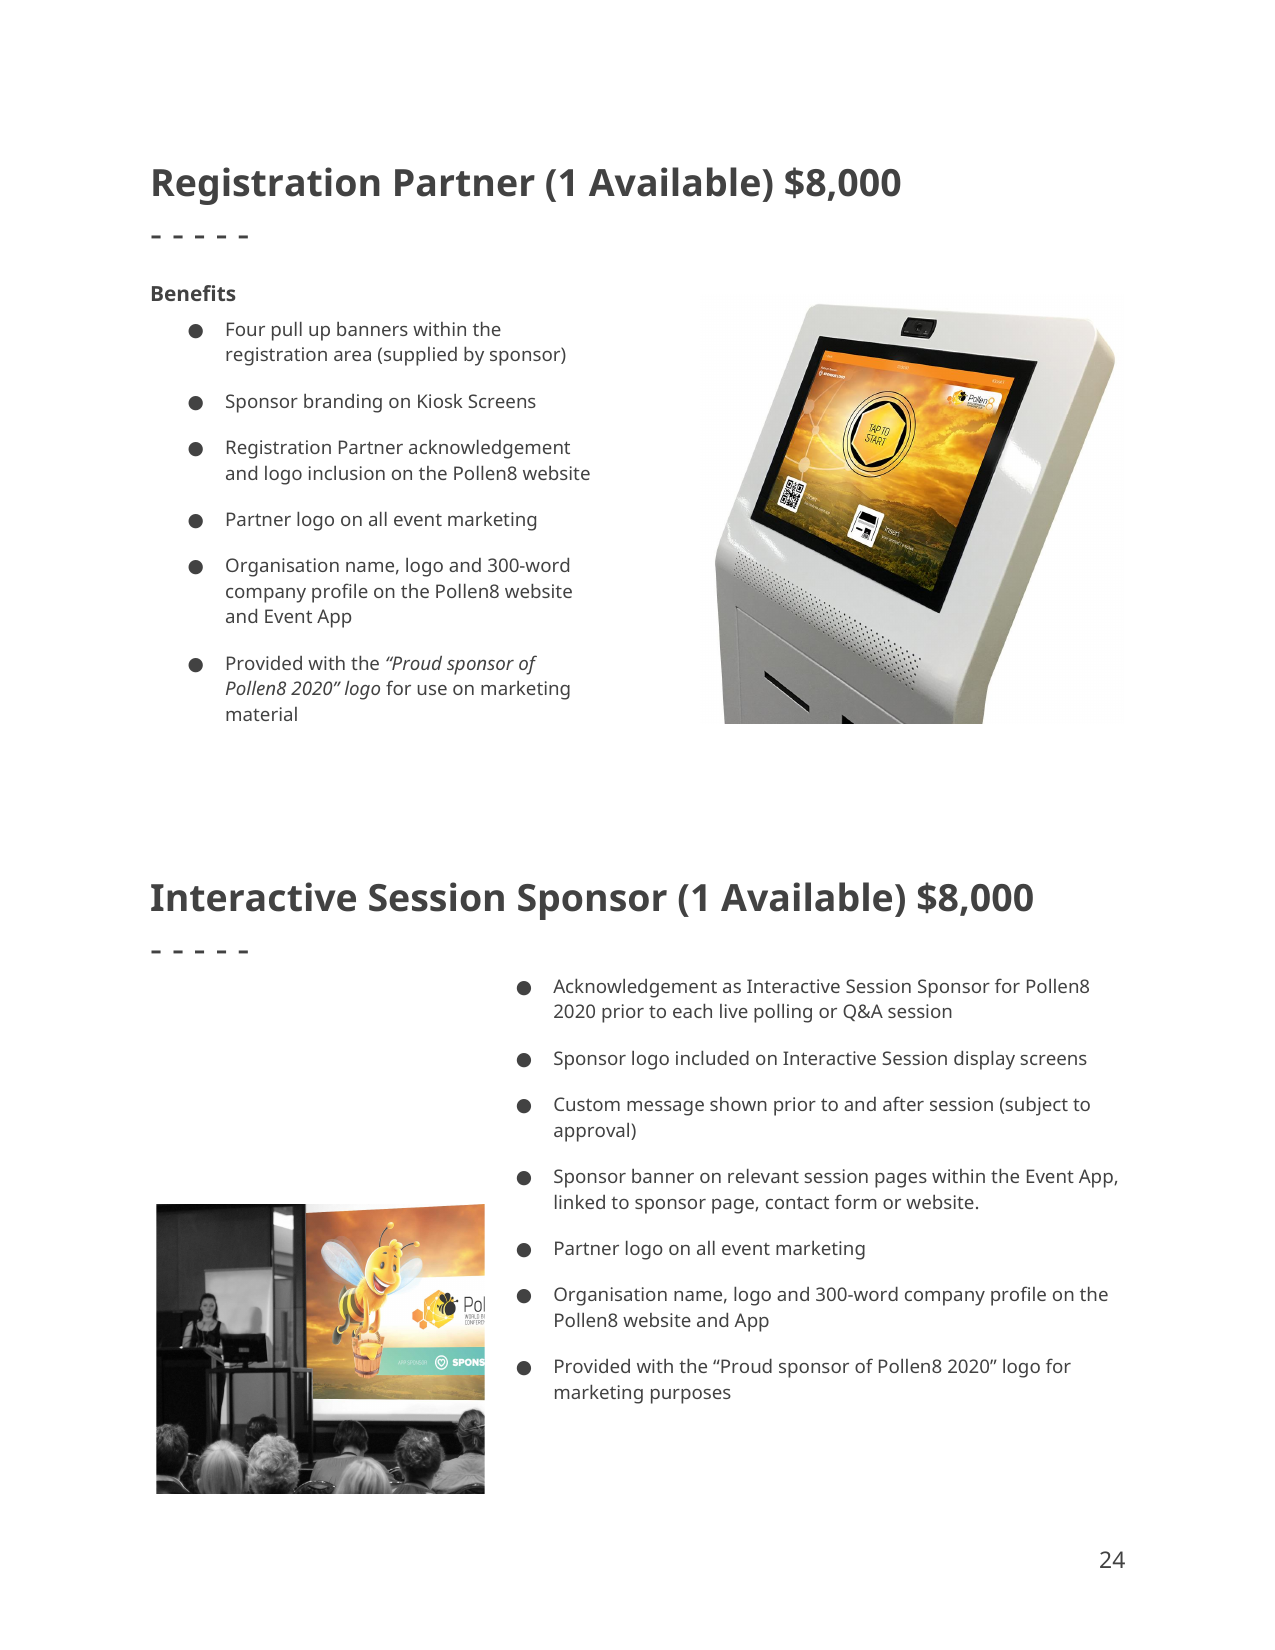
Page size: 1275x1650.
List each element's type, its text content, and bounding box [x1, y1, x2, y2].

list Sponsor banner on relevant session pages within the Event App, linked to sponsor page, contact form or website. [516, 1163, 1125, 1214]
list Provided with the “Proud sponsor of Pollen8 2020” logo for marketing purposes [516, 1353, 1125, 1404]
list Organisation name, logo and 300-word company profile on the Pollen8 website and Event App [187, 552, 600, 629]
list Provided with the “Proud sponsor of Pollen8 2020” logo for use on marketing material [187, 650, 600, 726]
text - - - - - [150, 922, 1125, 973]
list Four pull up banners within the registration area (supplied by sponsor) [187, 316, 600, 367]
list Acknowledgement as Interactive Session Sponsor for Pollen8 2020 prior to each live polling or Q&A session [516, 973, 1125, 1024]
subtitle Registration Partner (1 Available) $8,000 [150, 156, 1125, 207]
list Custom message shown prior to and after session (subject to approval) [516, 1092, 1125, 1143]
list Registration Partner acknowledgement and logo inclusion on the Pollen8 website [187, 434, 600, 485]
picture [700, 298, 1124, 724]
text Benefits [150, 279, 1125, 308]
list Sponsor logo included on Interactive Session display screens [516, 1045, 1125, 1071]
list Sponsor branding on Kiosk Screens [187, 388, 600, 413]
subtitle Interactive Session Sponsor (1 Available) $8,000 [150, 871, 1125, 922]
list Partner logo on all event marketing [516, 1235, 1125, 1261]
text - - - - - [150, 207, 1125, 258]
list Organisation name, logo and 300-word company profile on the Pollen8 website and App [516, 1282, 1125, 1333]
list Partner logo on all event marketing [187, 506, 600, 532]
